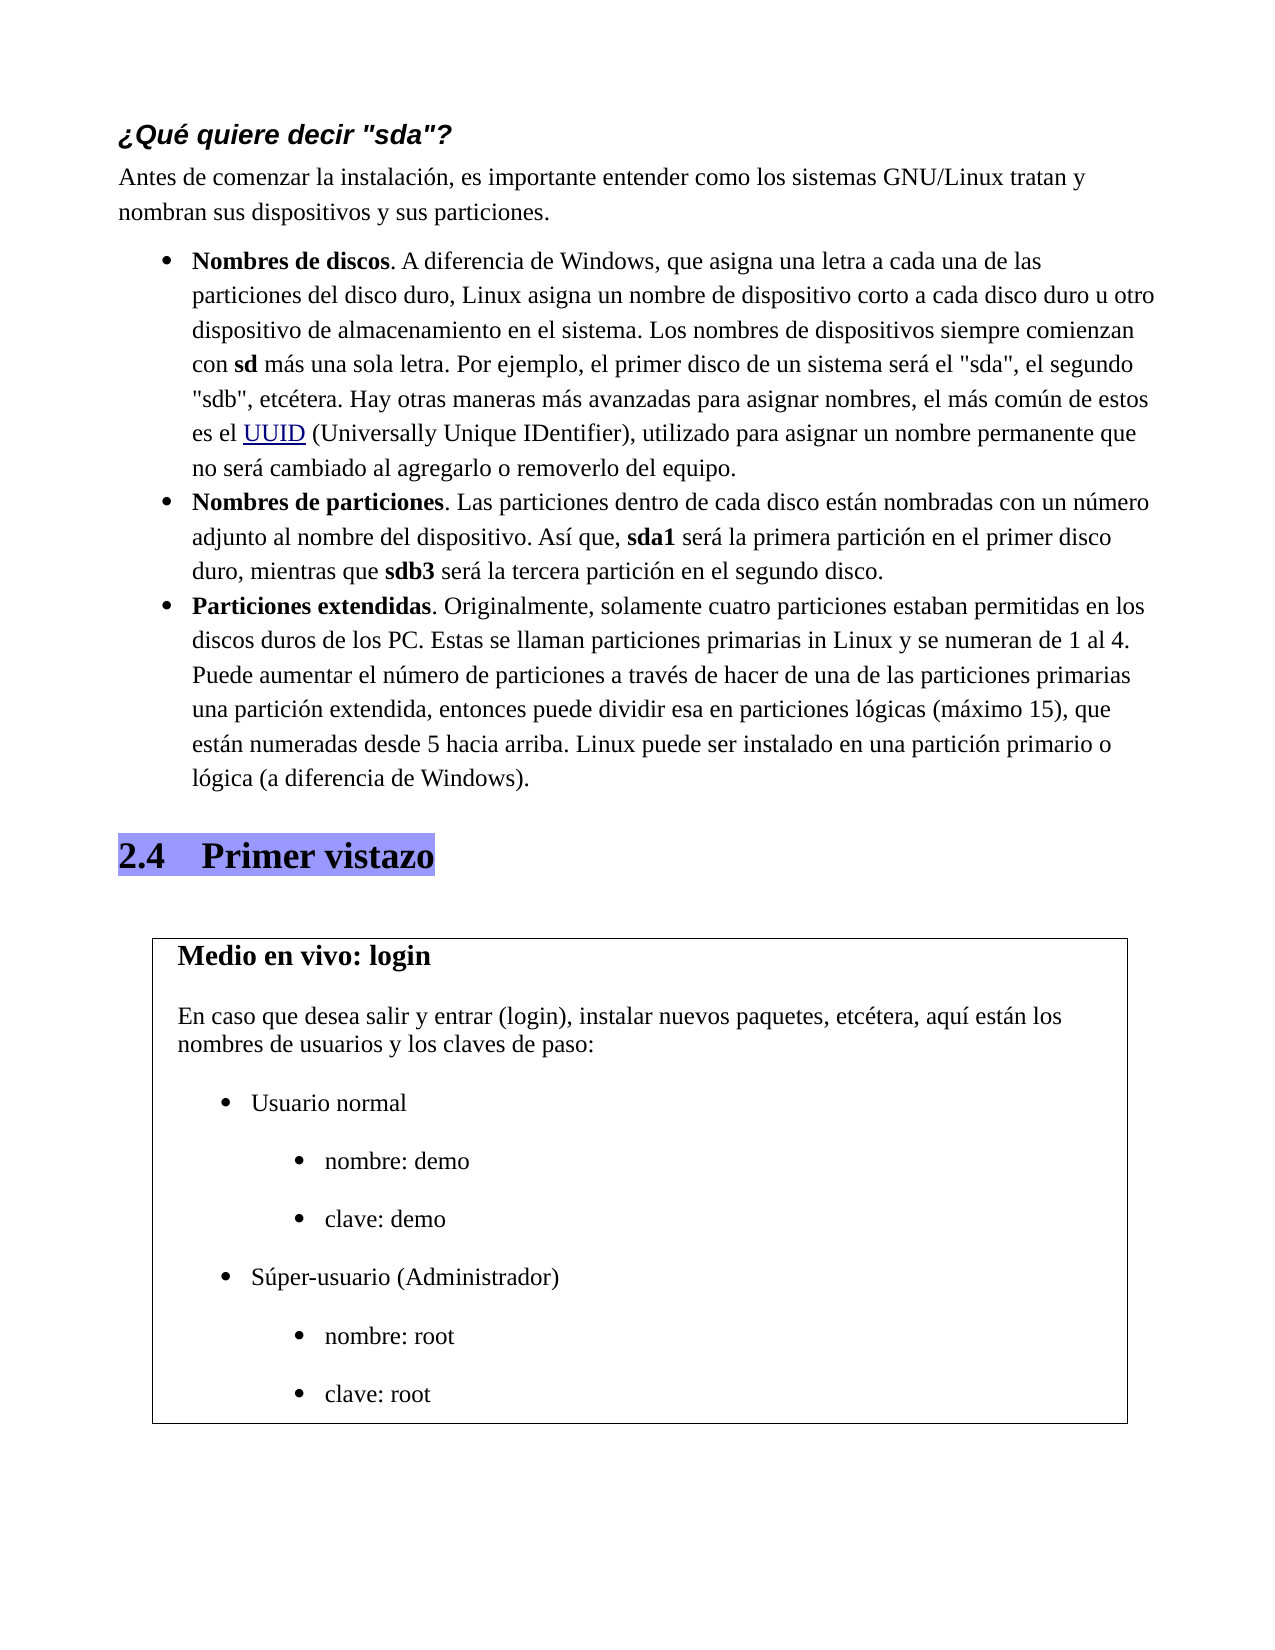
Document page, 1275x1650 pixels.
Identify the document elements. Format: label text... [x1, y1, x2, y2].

subtitle ¿Qué quiere decir "sda"? [118, 118, 1157, 150]
list nombre: demo [295, 1146, 1098, 1175]
list Nombres de discos. A diferencia de Windows, que asigna una letra a cada una de las particiones del disco duro, Linux asigna un nombre de dispositivo corto a cada disco duro u otro dispositivo de almacenamiento en el sistema. Los nombres de dispositivos siempre comienzan con sd más una sola letra. Por ejemplo, el primer disco de un sistema será el "sda", el segundo "sdb", etcétera. Hay otras maneras más avanzadas para asignar nombres, el más común de estos es el UUID (Universally Unique IDentifier), utilizado para asignar un nombre permanente que no será cambiado al agregarlo o removerlo del equipo. [162, 246, 1157, 482]
list clave: demo [295, 1204, 1098, 1233]
text Antes de comenzar la instalación, es importante entender como los sistemas GNU/Linux tratan y nombran sus dispositivos y sus particiones. [118, 162, 1157, 226]
subtitle 2.4 Primer vistazo [435, 833, 1157, 876]
text Medio en vivo: login [177, 939, 1098, 971]
list Particiones extendidas. Originalmente, solamente cuatro particiones estaban permitidas en los discos duros de los PC. Estas se llaman particiones primarias in Linux y se numeran de 1 al 4. Puede aumentar el número de particiones a través de hacer de una de las particiones primarias una partición extendida, entonces puede dividir esa en particiones lógicas (máximo 15), que están numeradas desde 5 hacia arriba. Linux puede ser instalado en una partición primario o lógica (a diferencia de Windows). [162, 591, 1157, 792]
list Súper-usuario (Administrador) [221, 1262, 1098, 1291]
list nombre: root [295, 1321, 1098, 1349]
text En caso que desea salir y entrar (login), instalar nuevos paquetes, etcétera, aquí están los nombres de usuarios y los claves de paso: [177, 1001, 1098, 1058]
list clave: root [295, 1379, 1098, 1408]
list Nombres de particiones. Las particiones dentro de cada disco están nombradas con un número adjunto al nombre del dispositivo. Así que, sda1 será la primera partición en el primer disco duro, mientras que sdb3 será la tercera partición en el segundo disco. [162, 487, 1157, 585]
list Usuario normal [221, 1088, 1098, 1117]
